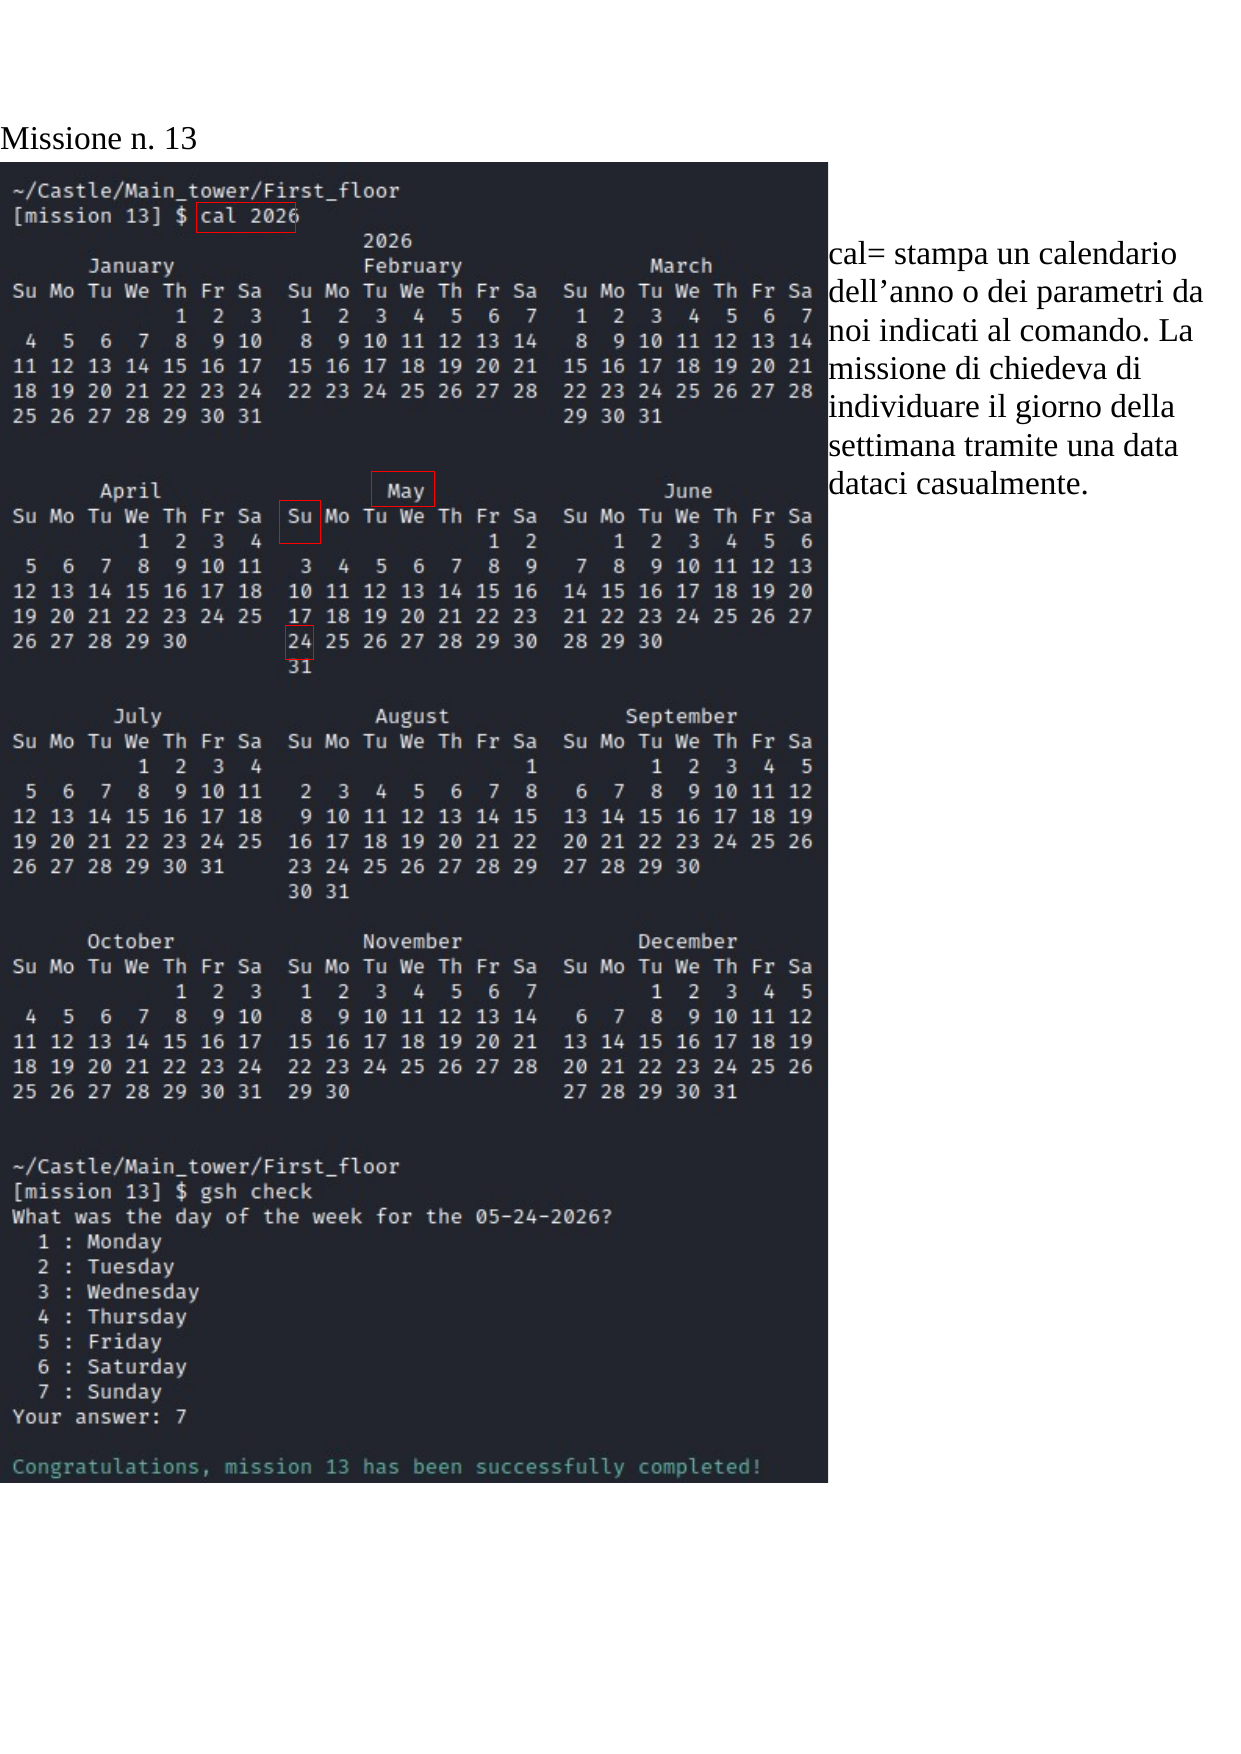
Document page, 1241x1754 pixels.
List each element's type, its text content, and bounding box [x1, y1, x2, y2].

text Missione n. 13 [0, 118, 1240, 156]
text cal= stampa un calendario dell’anno o dei parametri da noi indicati al comando. La missione di chiedeva di individuare il giorno della settimana tramite una data dataci casualmente. [829, 233, 1240, 501]
picture [0, 162, 829, 1483]
